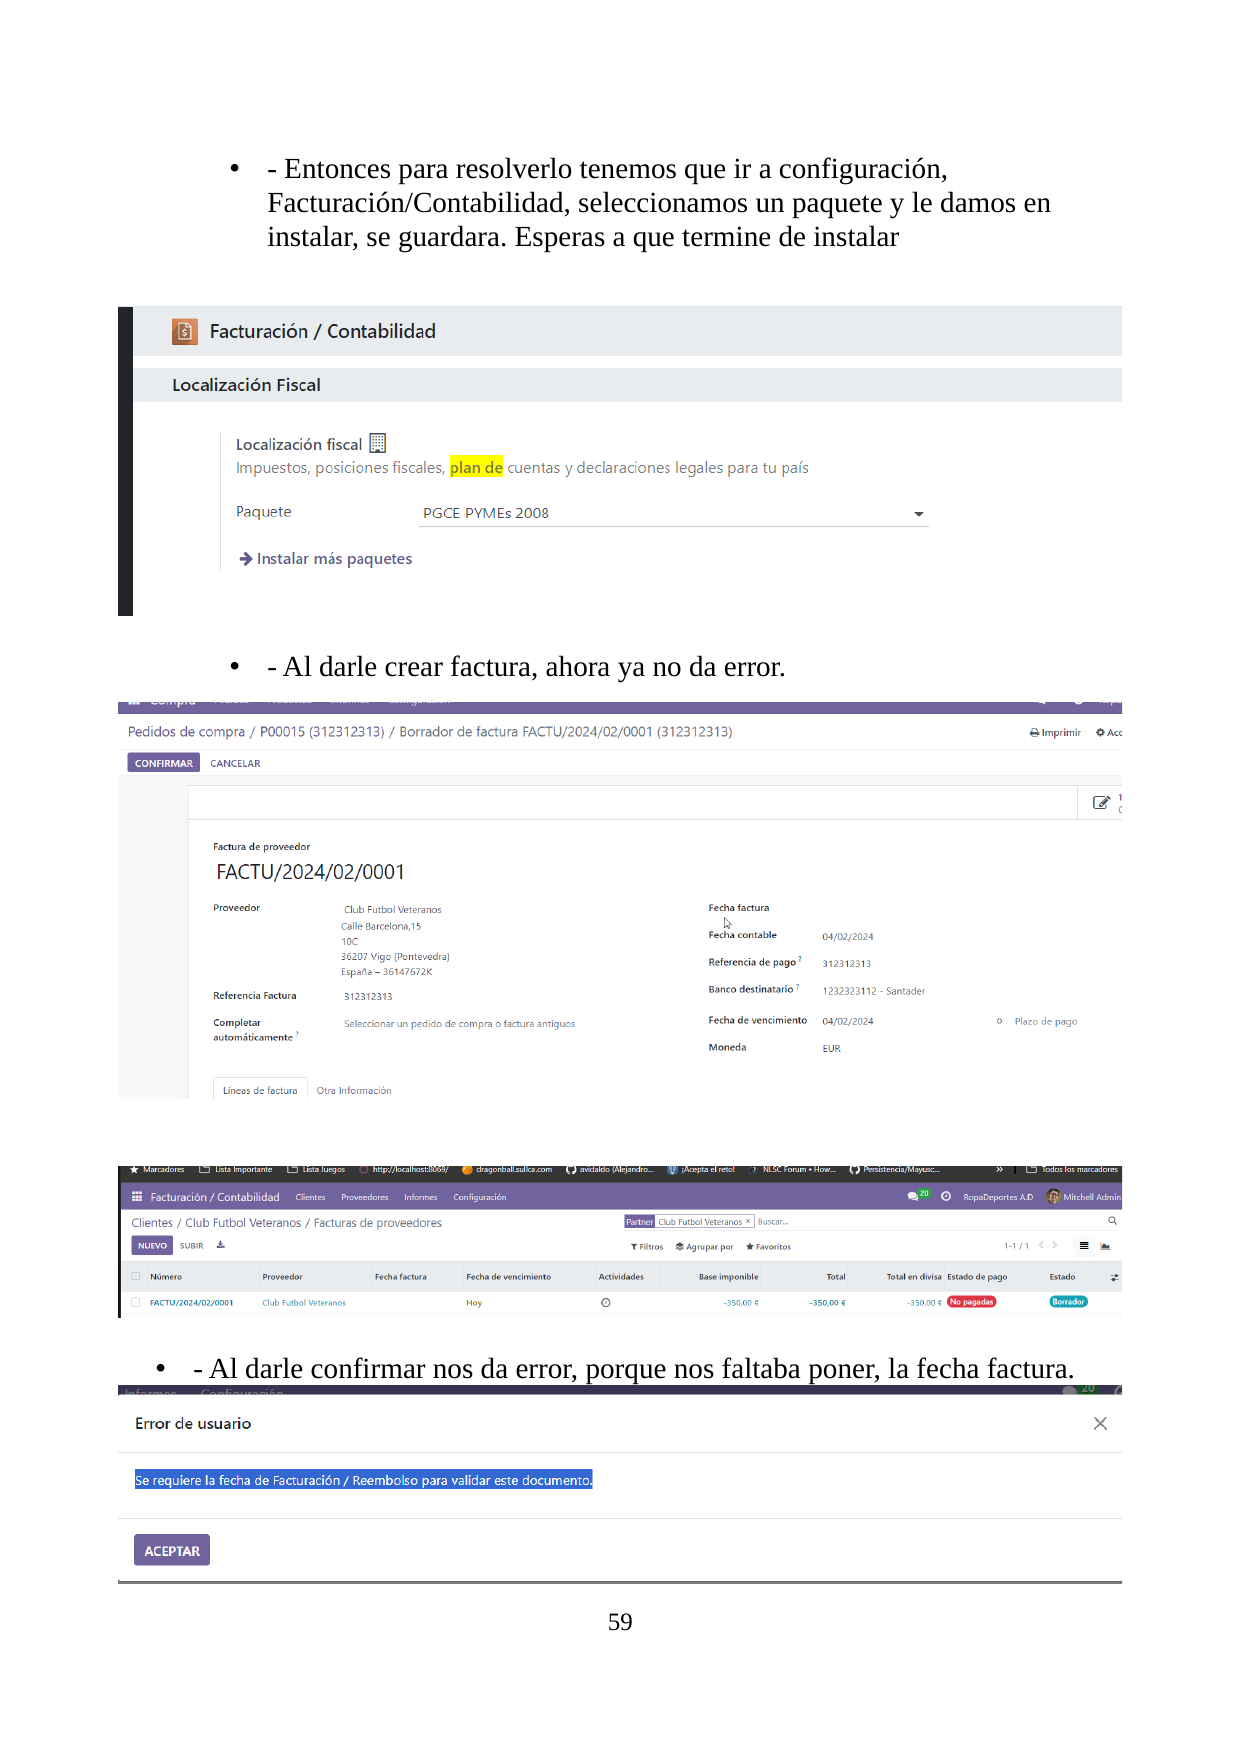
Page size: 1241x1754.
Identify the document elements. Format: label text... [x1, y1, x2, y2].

picture [118, 702, 1123, 1099]
picture [118, 1385, 1123, 1584]
list - Entonces para resolverlo tenemos que ir a configuración, Facturación/Contabilidad, seleccionamos un paquete y le damos en instalar, se guardara. Esperas a que termine de instalar [229, 152, 1122, 252]
list - Al darle crear factura, ahora ya no da error. [229, 649, 1122, 683]
picture [118, 286, 1123, 616]
list - Al darle confirmar nos da error, porque nos faltaba poner, la fecha factura. [156, 1351, 1122, 1385]
picture [118, 1166, 1123, 1318]
